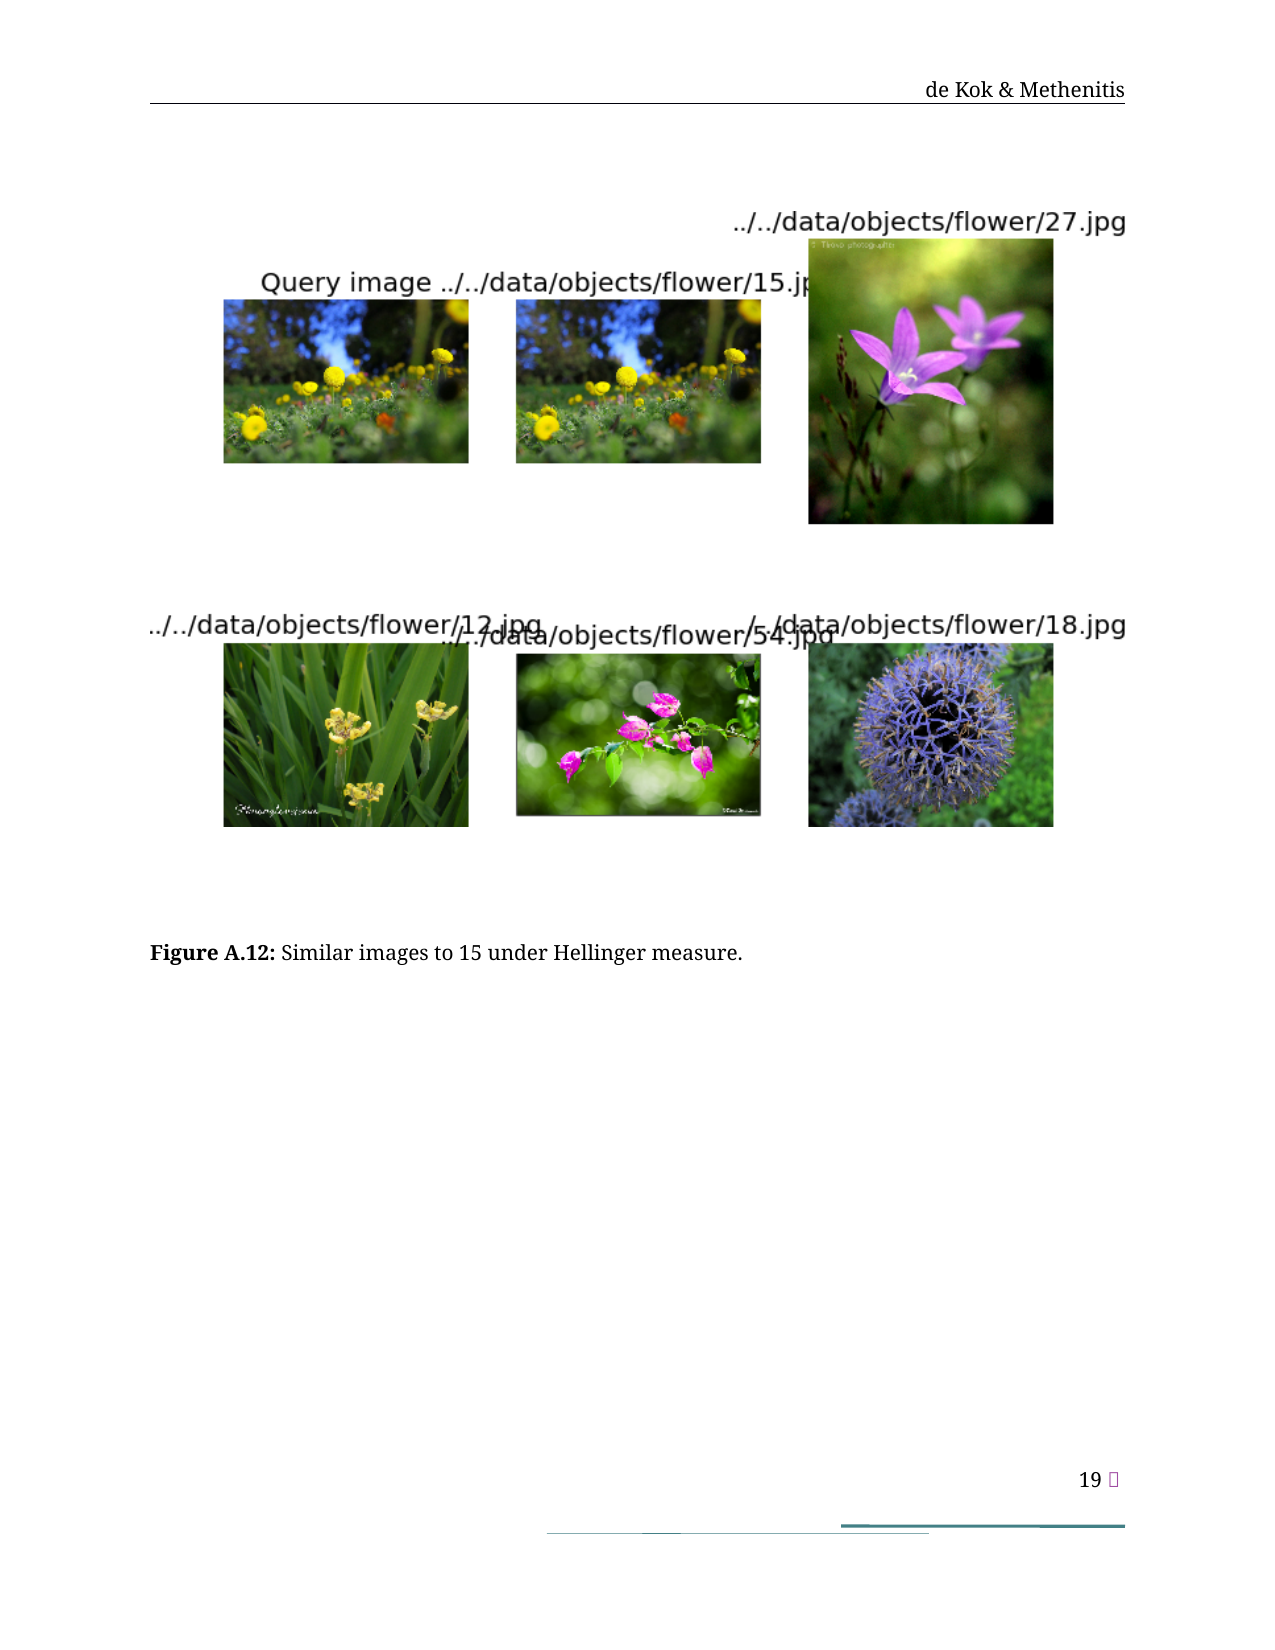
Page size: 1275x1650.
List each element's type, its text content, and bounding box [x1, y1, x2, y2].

text Figure A.12: Similar images to 15 under Hellinger measure. [150, 938, 1125, 966]
picture [150, 209, 1125, 829]
